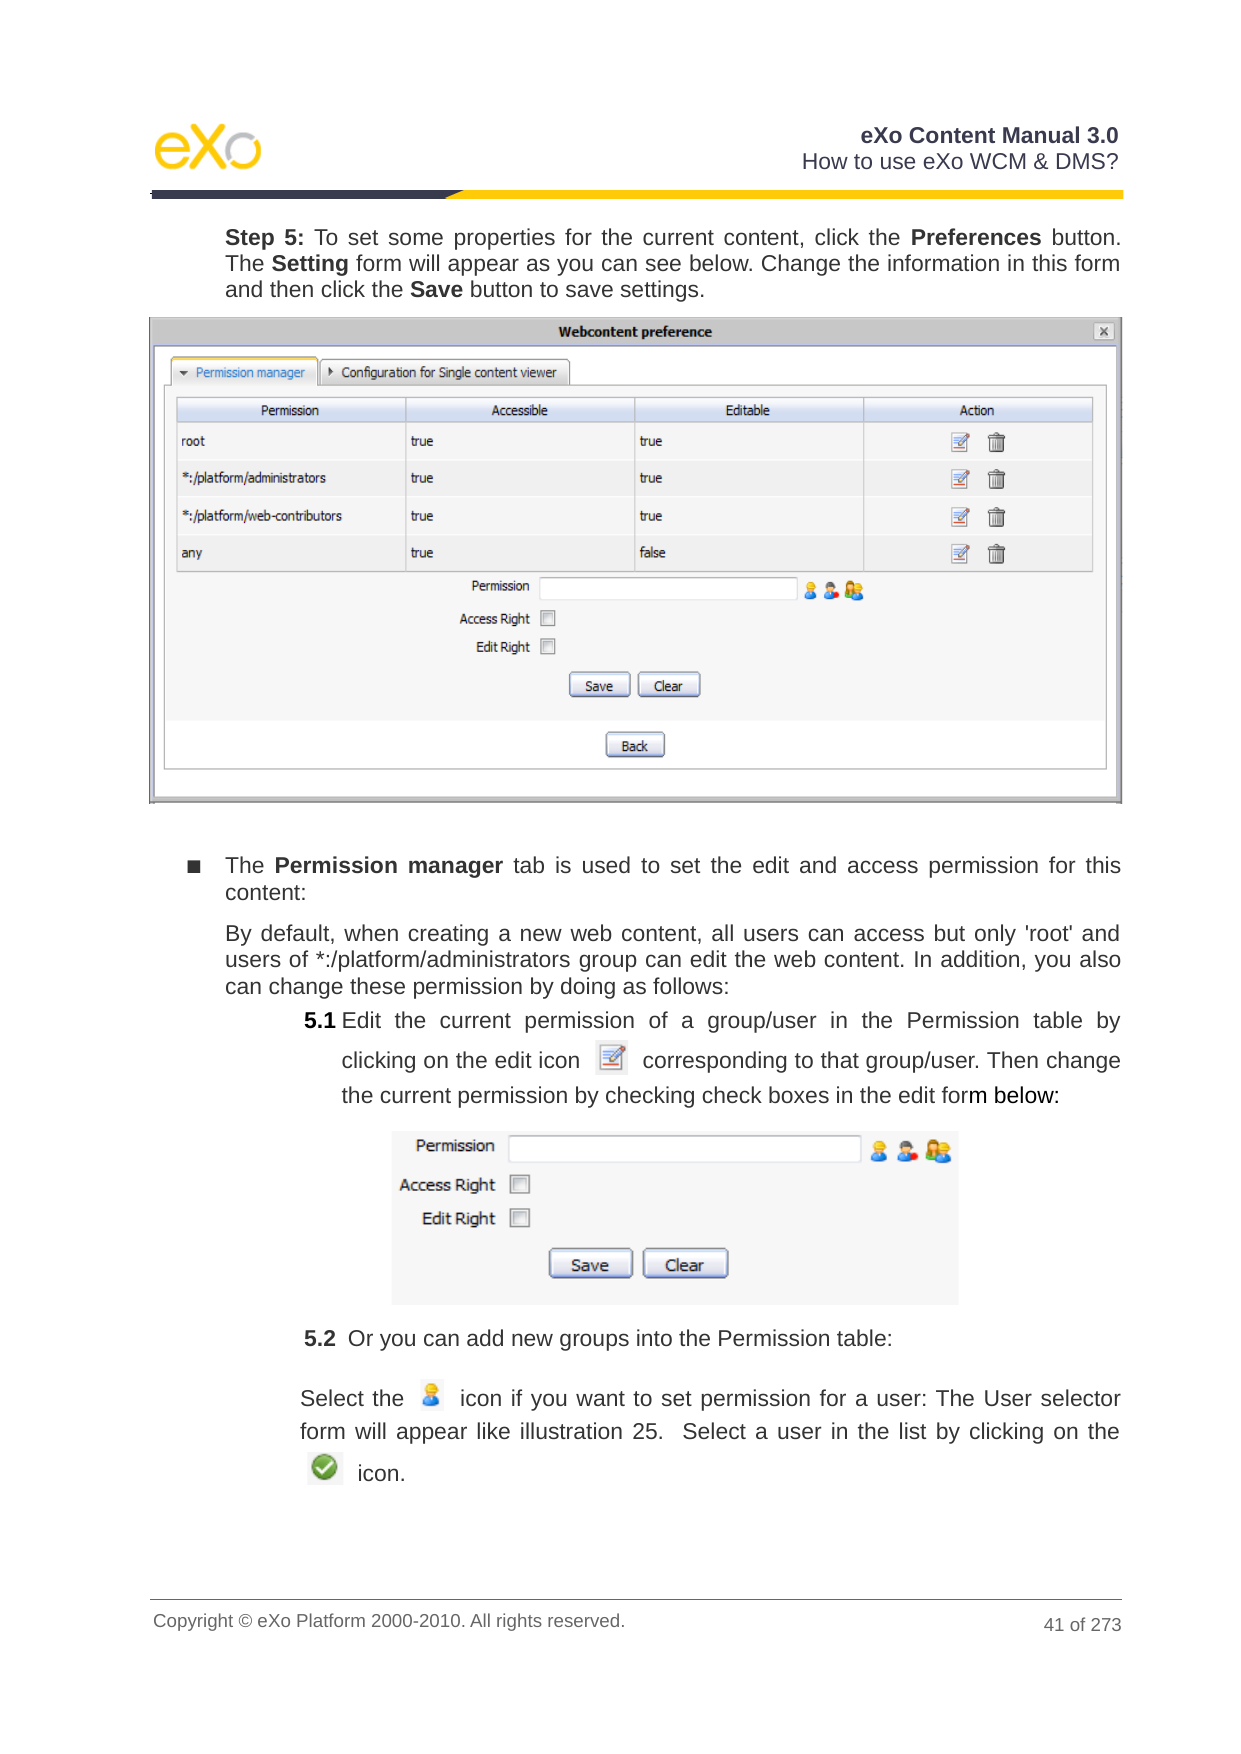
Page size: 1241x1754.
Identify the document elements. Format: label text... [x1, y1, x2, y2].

picture [391, 1131, 959, 1305]
list The Permission manager tab is used to set the edit and access permission for this content: [187, 852, 1122, 905]
list Step 5: To set some properties for the current content, click the Preferences button. The Setting form will appear as you can see below. Change the information in this form and then click the Save button to save settings. [187, 223, 1122, 303]
picture [307, 1452, 344, 1485]
picture [151, 190, 1124, 199]
list By default, when creating a new web content, all users can access but only 'root' and users of *:/platform/administrators group can edit the web content. In addition, you also can change these permission by doing as follows: [187, 920, 1122, 999]
list Select the icon if you want to set permission for a user: The User selector form will appear like illustration 25. Select a user in the list by clicking on the icon. [262, 1372, 1122, 1492]
picture [420, 1379, 444, 1411]
list Edit the current permission of a group/user in the Permission table by clicking on the edit icon corresponding to that group/user. Then change the current permission by checking check boxes in the edit form below: [304, 1007, 1122, 1109]
list Or you can add new groups into the Permission table: [304, 1109, 1122, 1351]
picture [149, 317, 1123, 804]
picture [595, 1040, 629, 1075]
picture [155, 123, 262, 170]
